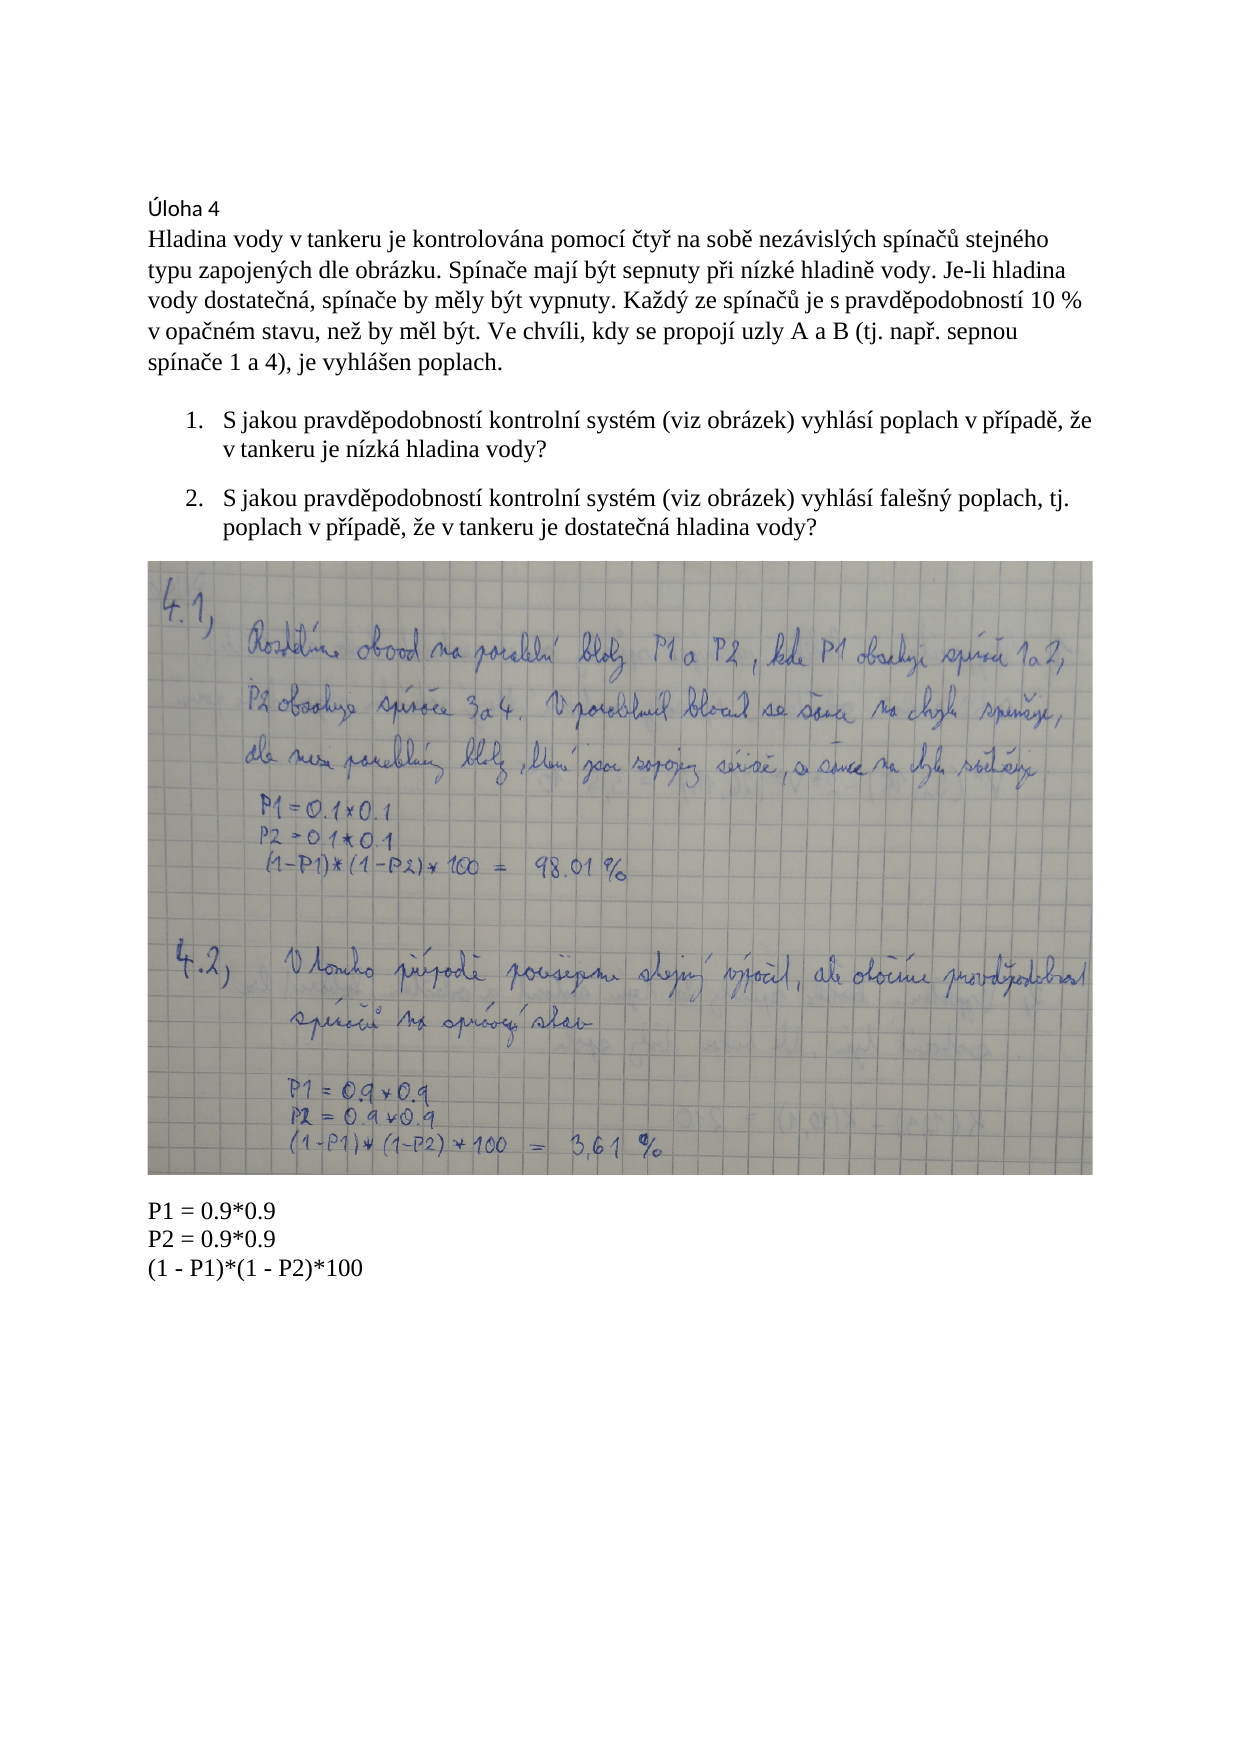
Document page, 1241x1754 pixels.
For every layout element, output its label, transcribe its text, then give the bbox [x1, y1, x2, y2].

text P1 = 0.9*0.9 P2 = 0.9*0.9 (1 - P1)*(1 - P2)*100 [148, 1196, 1093, 1282]
text Úloha 4 Hladina vody v tankeru je kontrolována pomocí čtyř na sobě nezávislých spínačů stejného typu zapojených dle obrázku. Spínače mají být sepnuty při nízké hladině vody. Je-li hladina vody dostatečná, spínače by měly být vypnuty. Každý ze spínačů je s pravděpodobností 10 % v opačném stavu, než by měl být. Ve chvíli, kdy se propojí uzly A a B (tj. např. sepnou spínače 1 a 4), je vyhlášen poplach. [148, 194, 1093, 376]
list S jakou pravděpodobností kontrolní systém (viz obrázek) vyhlásí poplach v případě, že v tankeru je nízká hladina vody? [185, 405, 1093, 462]
list S jakou pravděpodobností kontrolní systém (viz obrázek) vyhlásí falešný poplach, tj. poplach v případě, že v tankeru je dostatečná hladina vody? [185, 483, 1093, 541]
